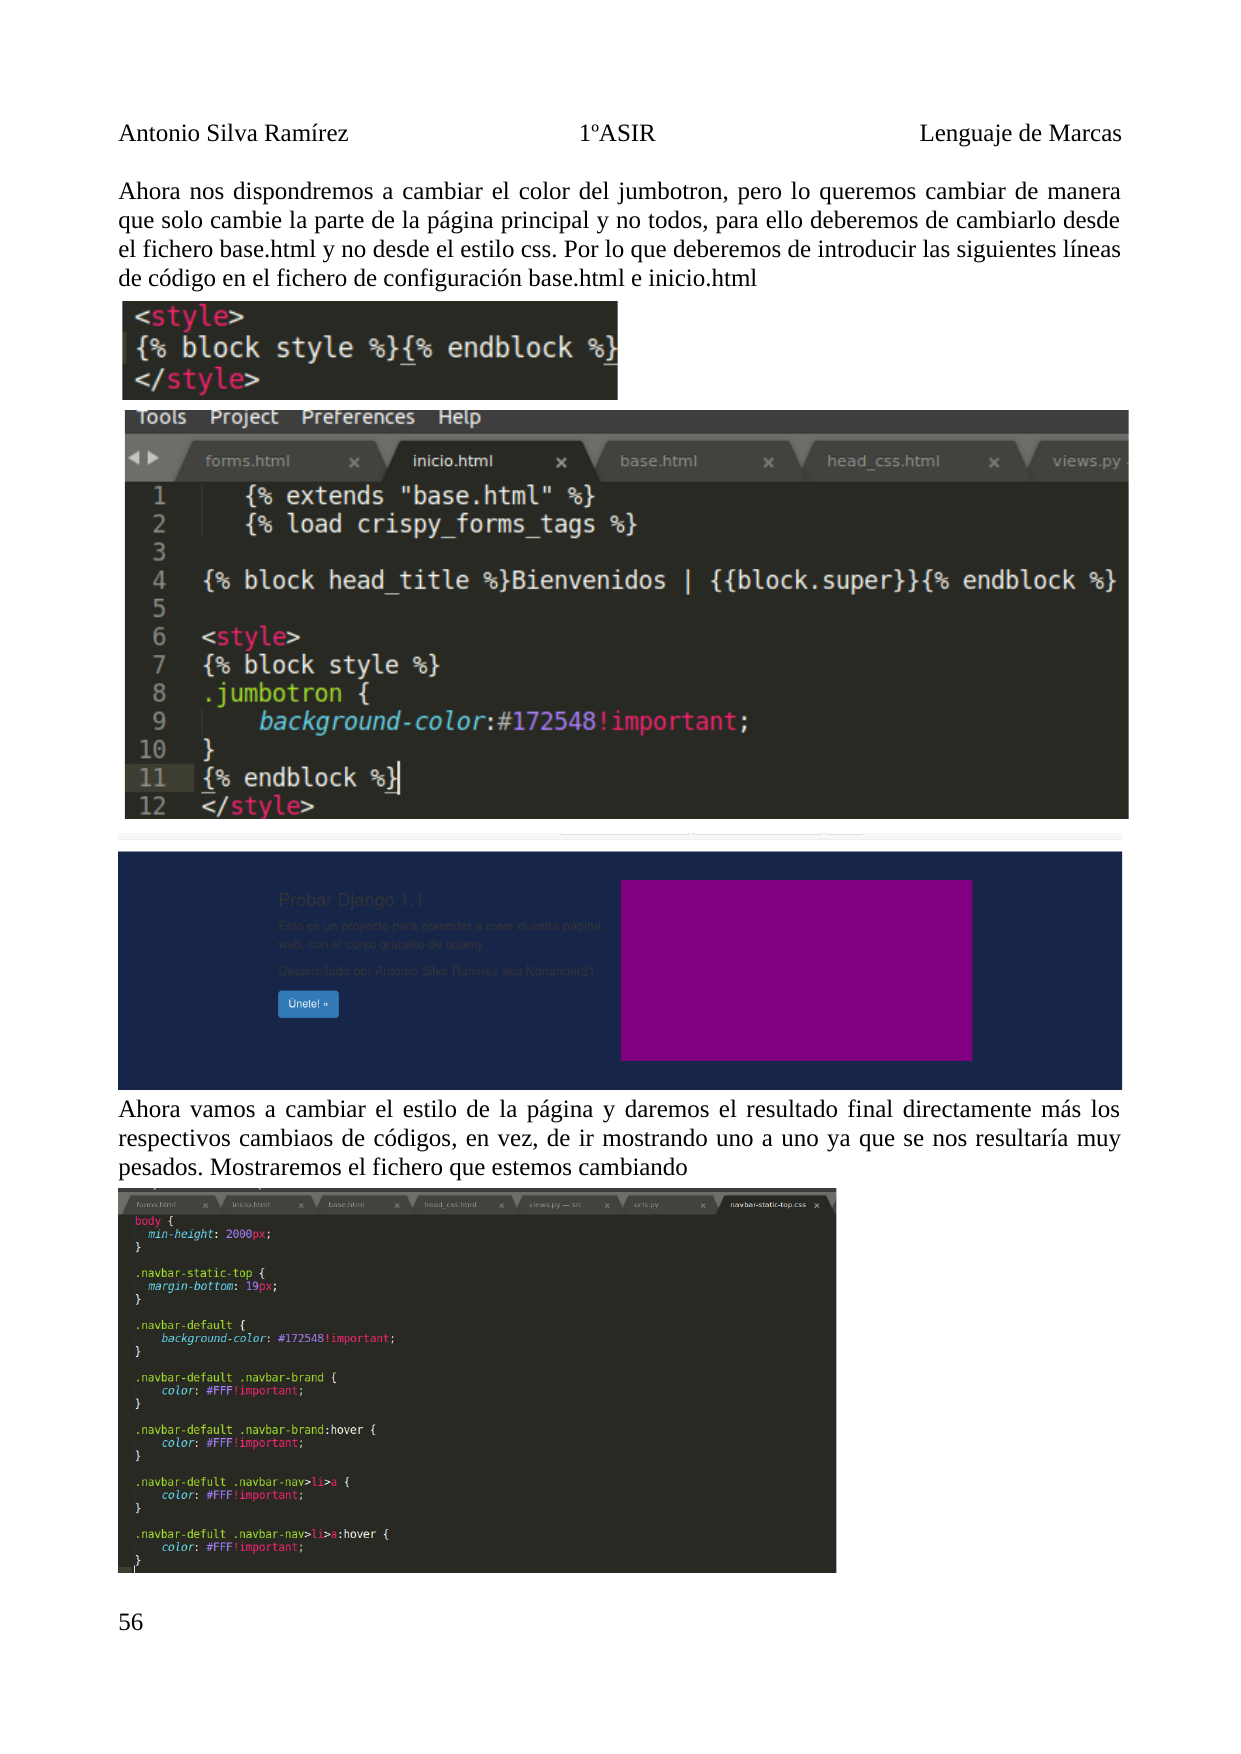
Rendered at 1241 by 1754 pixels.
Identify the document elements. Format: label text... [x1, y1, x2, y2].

text Ahora vamos a cambiar el estilo de la página y daremos el resultado final directamente más los respectivos cambiaos de códigos, en vez, de ir mostrando uno a uno ya que se nos resultaría muy pesados. Mostraremos el fichero que estemos cambiando [118, 1095, 1122, 1181]
picture [122, 301, 618, 400]
text Ahora nos dispondremos a cambiar el color del jumbotron, pero lo queremos cambiar de manera que solo cambie la parte de la página principal y no todos, para ello deberemos de cambiarlo desde el fichero base.html y no desde el estilo css. Por lo que deberemos de introducir las siguientes líneas de código en el fichero de configuración base.html e inicio.html [118, 176, 1122, 291]
picture [124, 410, 1129, 819]
picture [118, 1188, 837, 1573]
picture [118, 833, 1123, 1095]
text [118, 406, 1122, 833]
